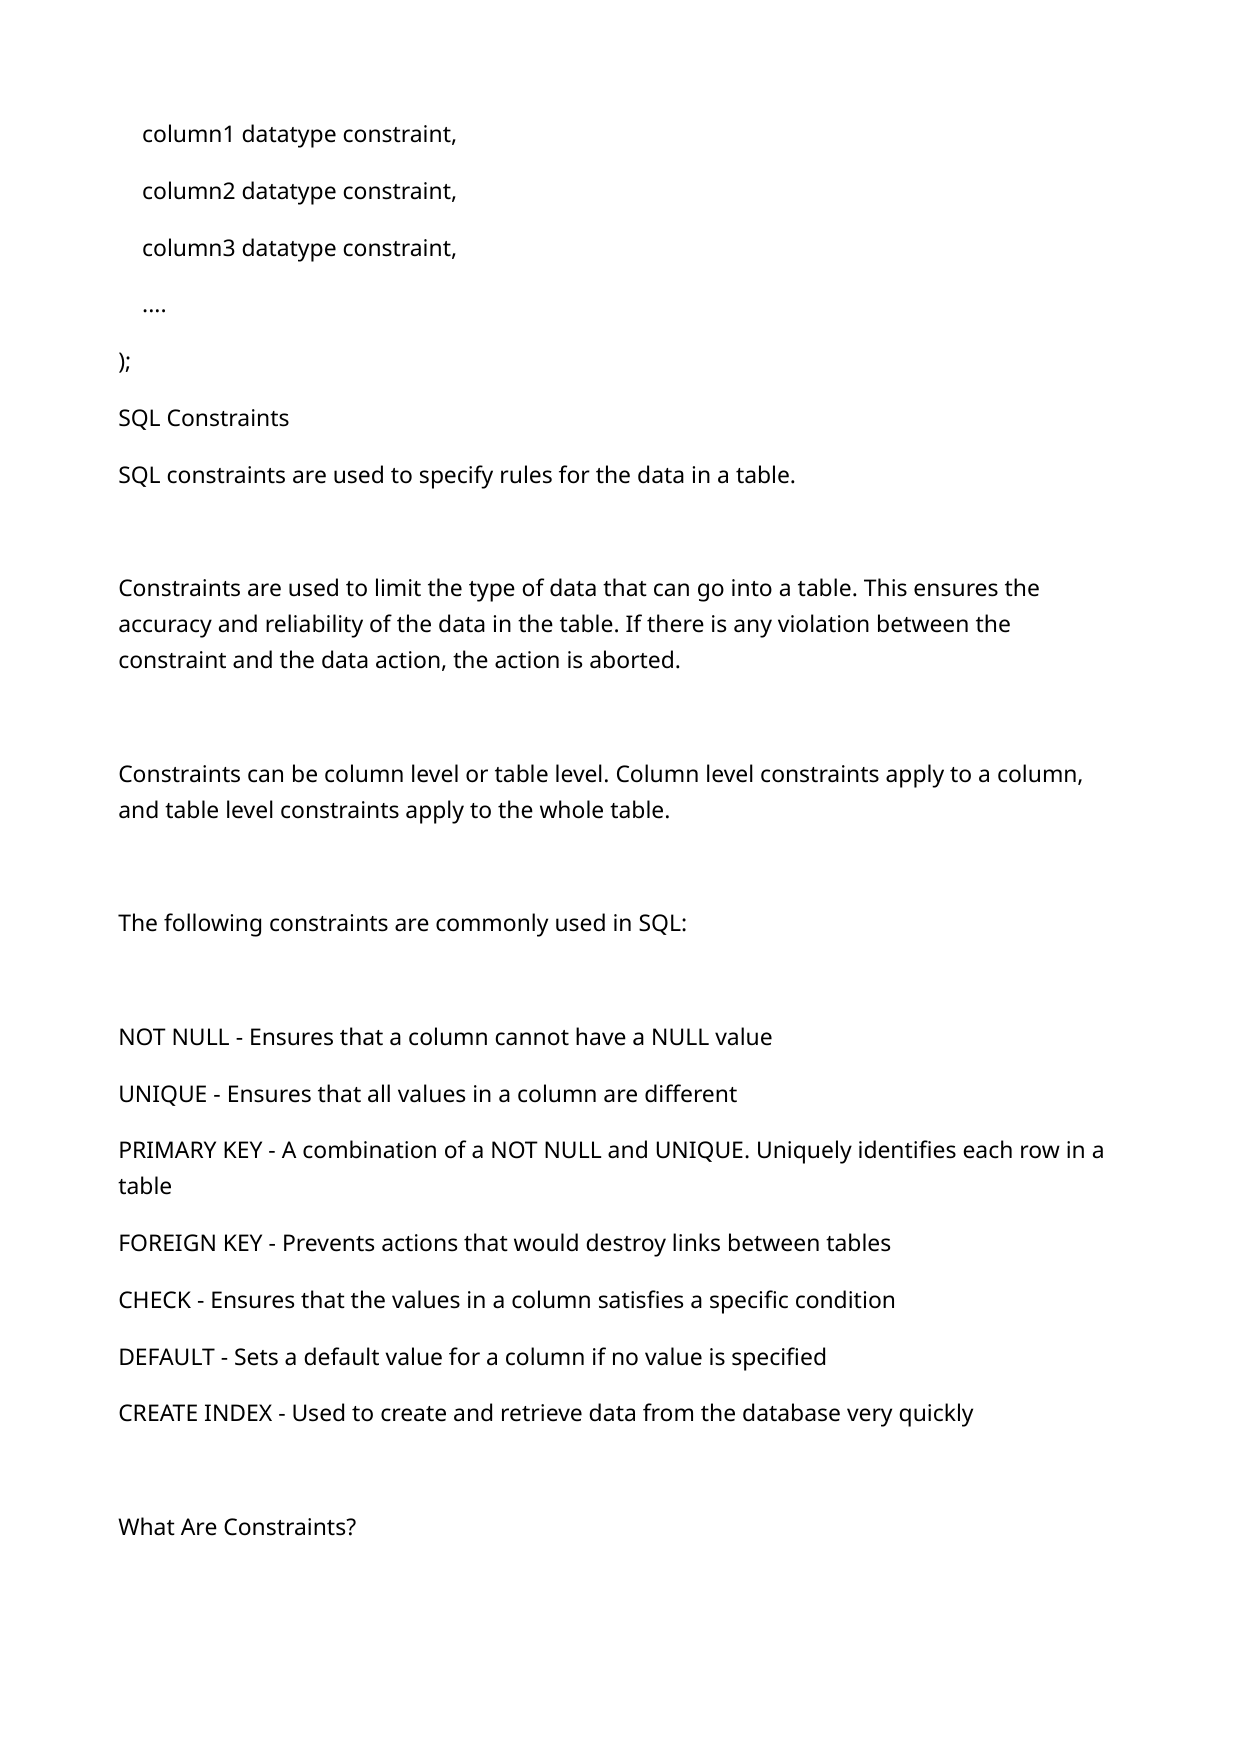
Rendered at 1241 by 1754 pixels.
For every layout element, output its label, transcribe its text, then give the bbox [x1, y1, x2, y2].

text UNIQUE - Ensures that all values in a column are different [118, 1077, 1122, 1109]
text DEFAULT - Sets a default value for a column if no value is specified [118, 1341, 1122, 1372]
text .... [118, 288, 1122, 320]
text column1 datatype constraint, [118, 118, 1122, 149]
text FOREIGN KEY - Prevents actions that would destroy links between tables [118, 1227, 1122, 1258]
text Constraints can be column level or table level. Column level constraints apply to a column, and table level constraints apply to the whole table. [118, 758, 1122, 825]
text column3 datatype constraint, [118, 232, 1122, 263]
text What Are Constraints? [118, 1511, 1122, 1542]
text ); [118, 345, 1122, 376]
text Constraints are used to limit the type of data that can go into a table. This ensures the accuracy and reliability of the data in the table. If there is any violation between the constraint and the data action, the action is aborted. [118, 572, 1122, 675]
text NOT NULL - Ensures that a column cannot have a NULL value [118, 1021, 1122, 1052]
text CHECK - Ensures that the values in a column satisfies a specific condition [118, 1284, 1122, 1315]
text CREATE INDEX - Used to create and retrieve data from the database very quickly [118, 1397, 1122, 1428]
text PRIMARY KEY - A combination of a NOT NULL and UNIQUE. Uniquely identifies each row in a table [118, 1134, 1122, 1201]
text column2 datatype constraint, [118, 175, 1122, 206]
text The following constraints are commonly used in SQL: [118, 907, 1122, 938]
text SQL Constraints [118, 402, 1122, 433]
text SQL constraints are used to specify rules for the data in a table. [118, 459, 1122, 490]
